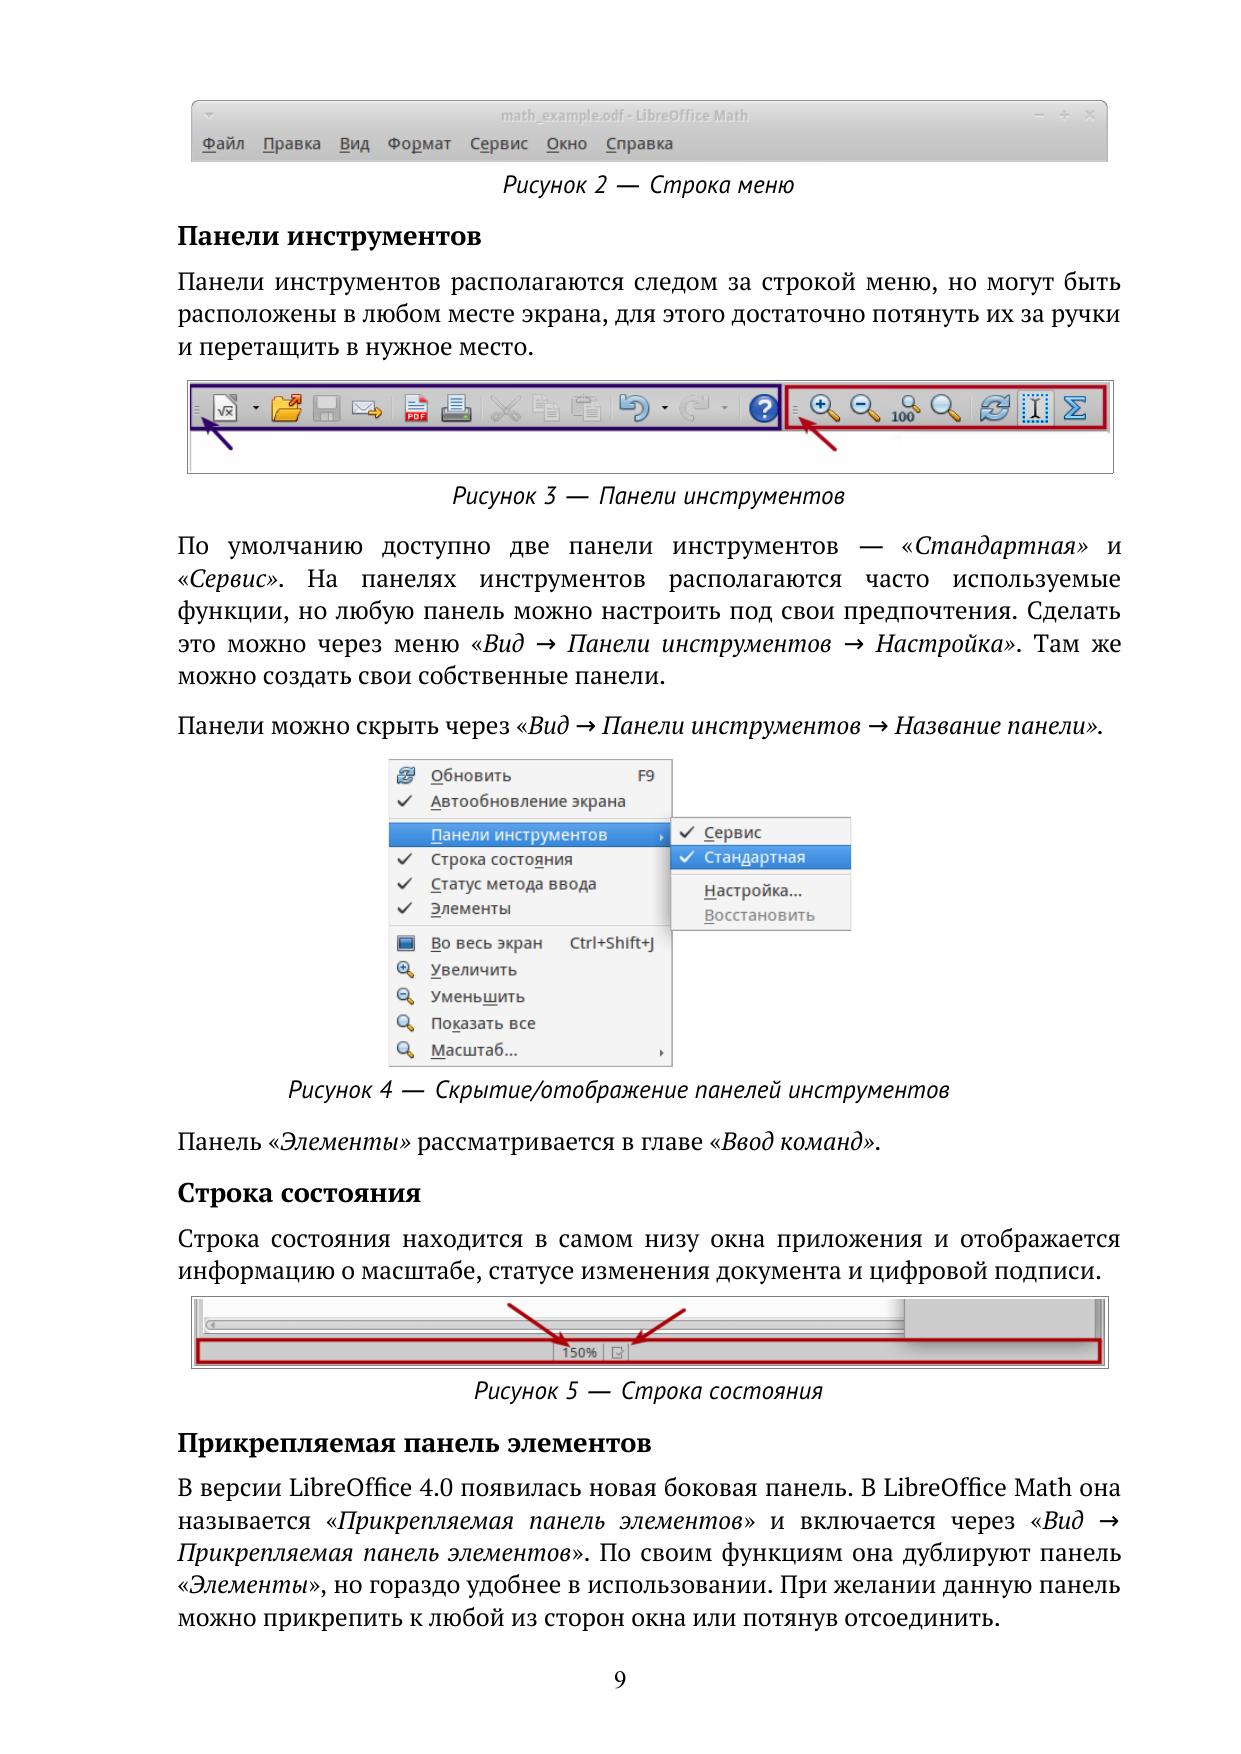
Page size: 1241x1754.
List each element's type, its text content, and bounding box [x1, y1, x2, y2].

picture [189, 382, 1110, 471]
subtitle Строка состояния [177, 1175, 1122, 1210]
text По умолчанию доступно две панели инструментов ― «Стандартная» и «Сервис». На панелях инструментов располагаются часто используемые функции, но любую панель можно настроить под свои предпочтения. Сделать это можно через меню «Вид → Панели инструментов → Настройка». Там же можно создать свои собственные панели. [177, 512, 1122, 691]
text Рисунок 4 ― Скрытие/отображение панелей инструментов [275, 759, 965, 1105]
subtitle Панели инструментов [177, 200, 1122, 253]
text Рисунок 2 ― Строка меню [177, 100, 1122, 200]
subtitle Прикрепляемая панель элементов [177, 1407, 1122, 1459]
text Панель «Элементы» рассматривается в главе «Ввод команд». [177, 759, 1122, 1157]
text Панели инструментов располагаются следом за строкой меню, но могут быть расположены в любом месте экрана, для этого достаточно потянуть их за ручки и перетащить в нужное место. [177, 265, 1122, 362]
text Строка состояния находится в самом низу окна приложения и отображается информацию о масштабе, статусе изменения документа и цифровой подписи. [177, 1222, 1122, 1287]
picture [194, 1299, 1105, 1366]
picture [191, 100, 1108, 162]
text В версии LibreOffice 4.0 появилась новая боковая панель. В LibreOffice Math она называется «Прикрепляемая панель элементов» и включается через «Вид → Прикрепляемая панель элементов». По своим функциям она дублируют панель «Элементы», но гораздо удобнее в использовании. При желании данную панель можно прикрепить к любой из сторон окна или потянув отсоединить. [177, 1471, 1122, 1633]
picture [388, 759, 852, 1067]
text Рисунок 5 ― Строка состояния [177, 1296, 1122, 1407]
text Рисунок 3 ― Панели инструментов [177, 380, 1122, 512]
text Панели можно скрыть через «Вид → Панели инструментов → Название панели». [177, 709, 1122, 741]
